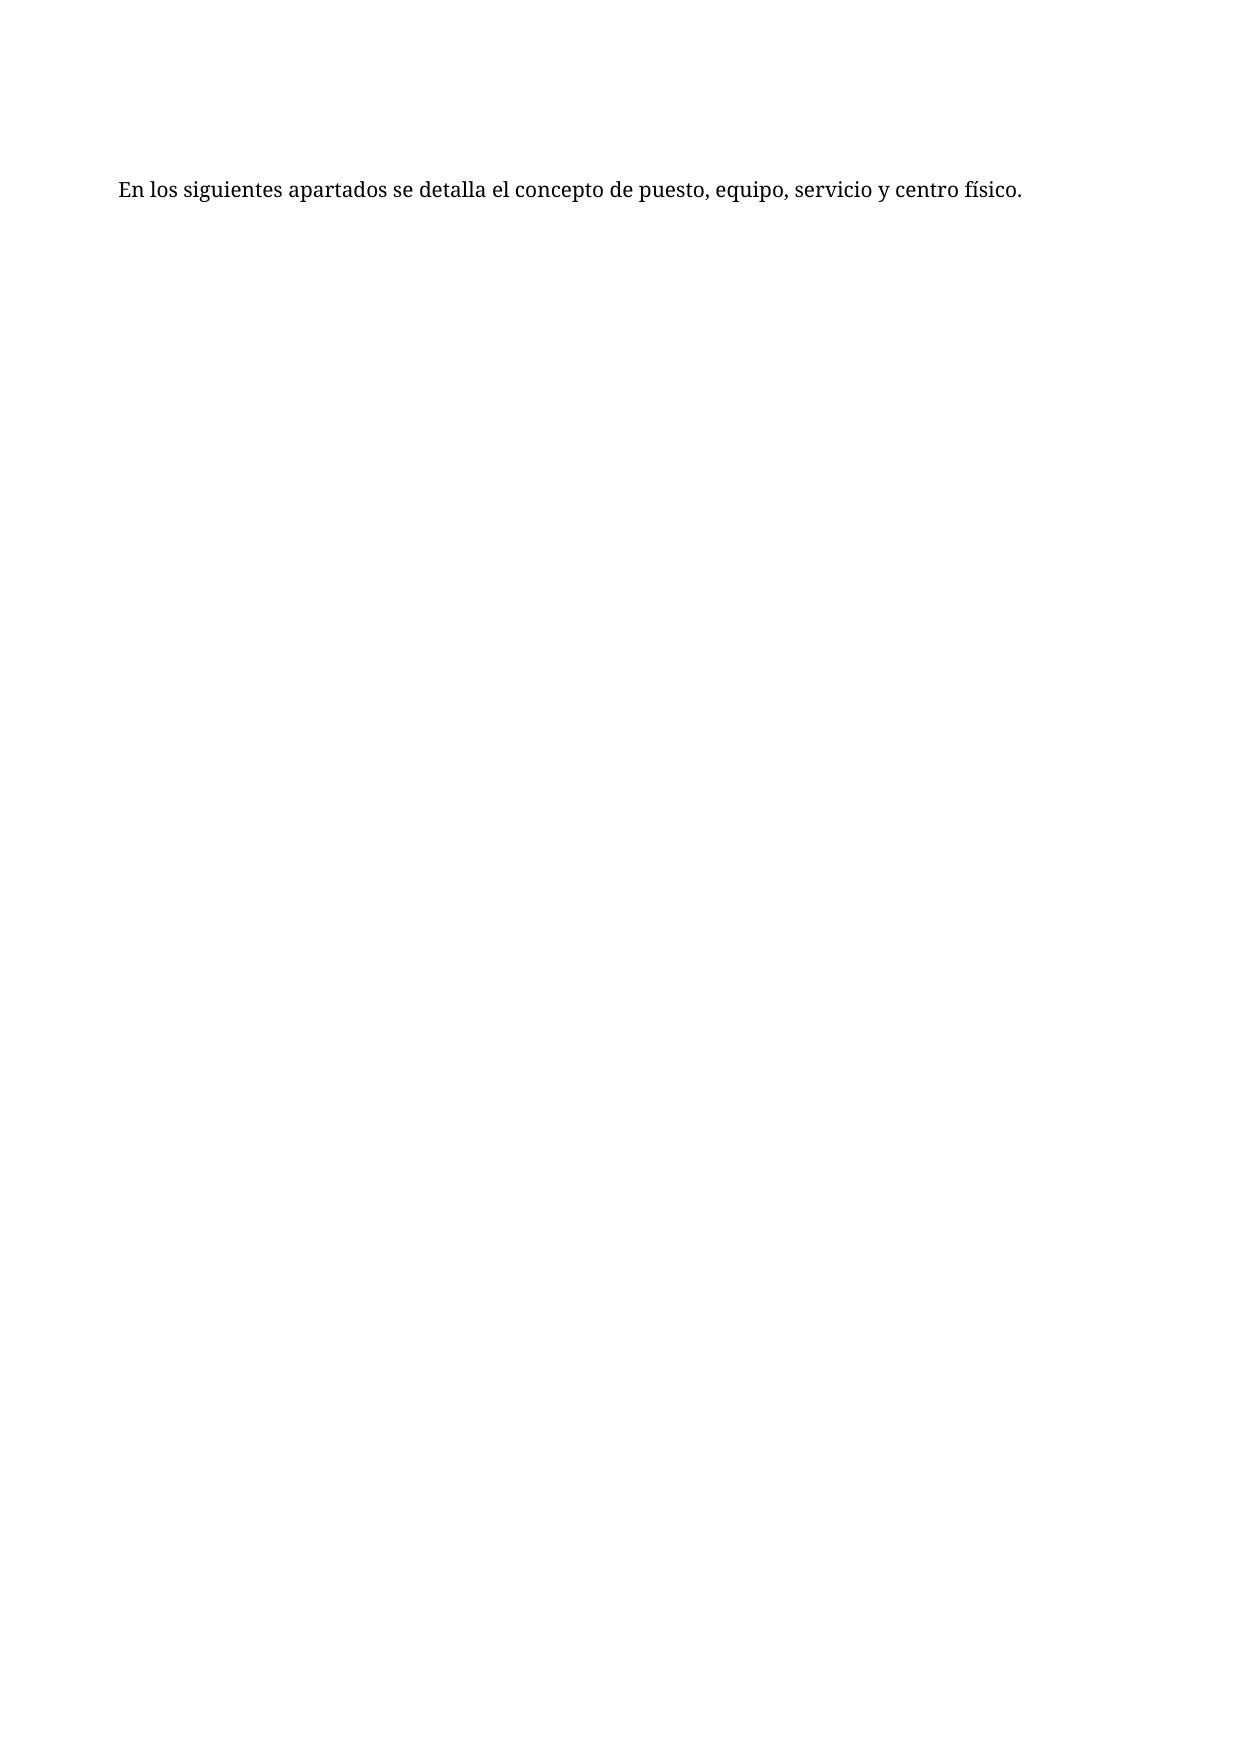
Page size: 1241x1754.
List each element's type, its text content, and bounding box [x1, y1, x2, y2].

text En los siguientes apartados se detalla el concepto de puesto, equipo, servicio y centro físico. [118, 175, 1122, 203]
